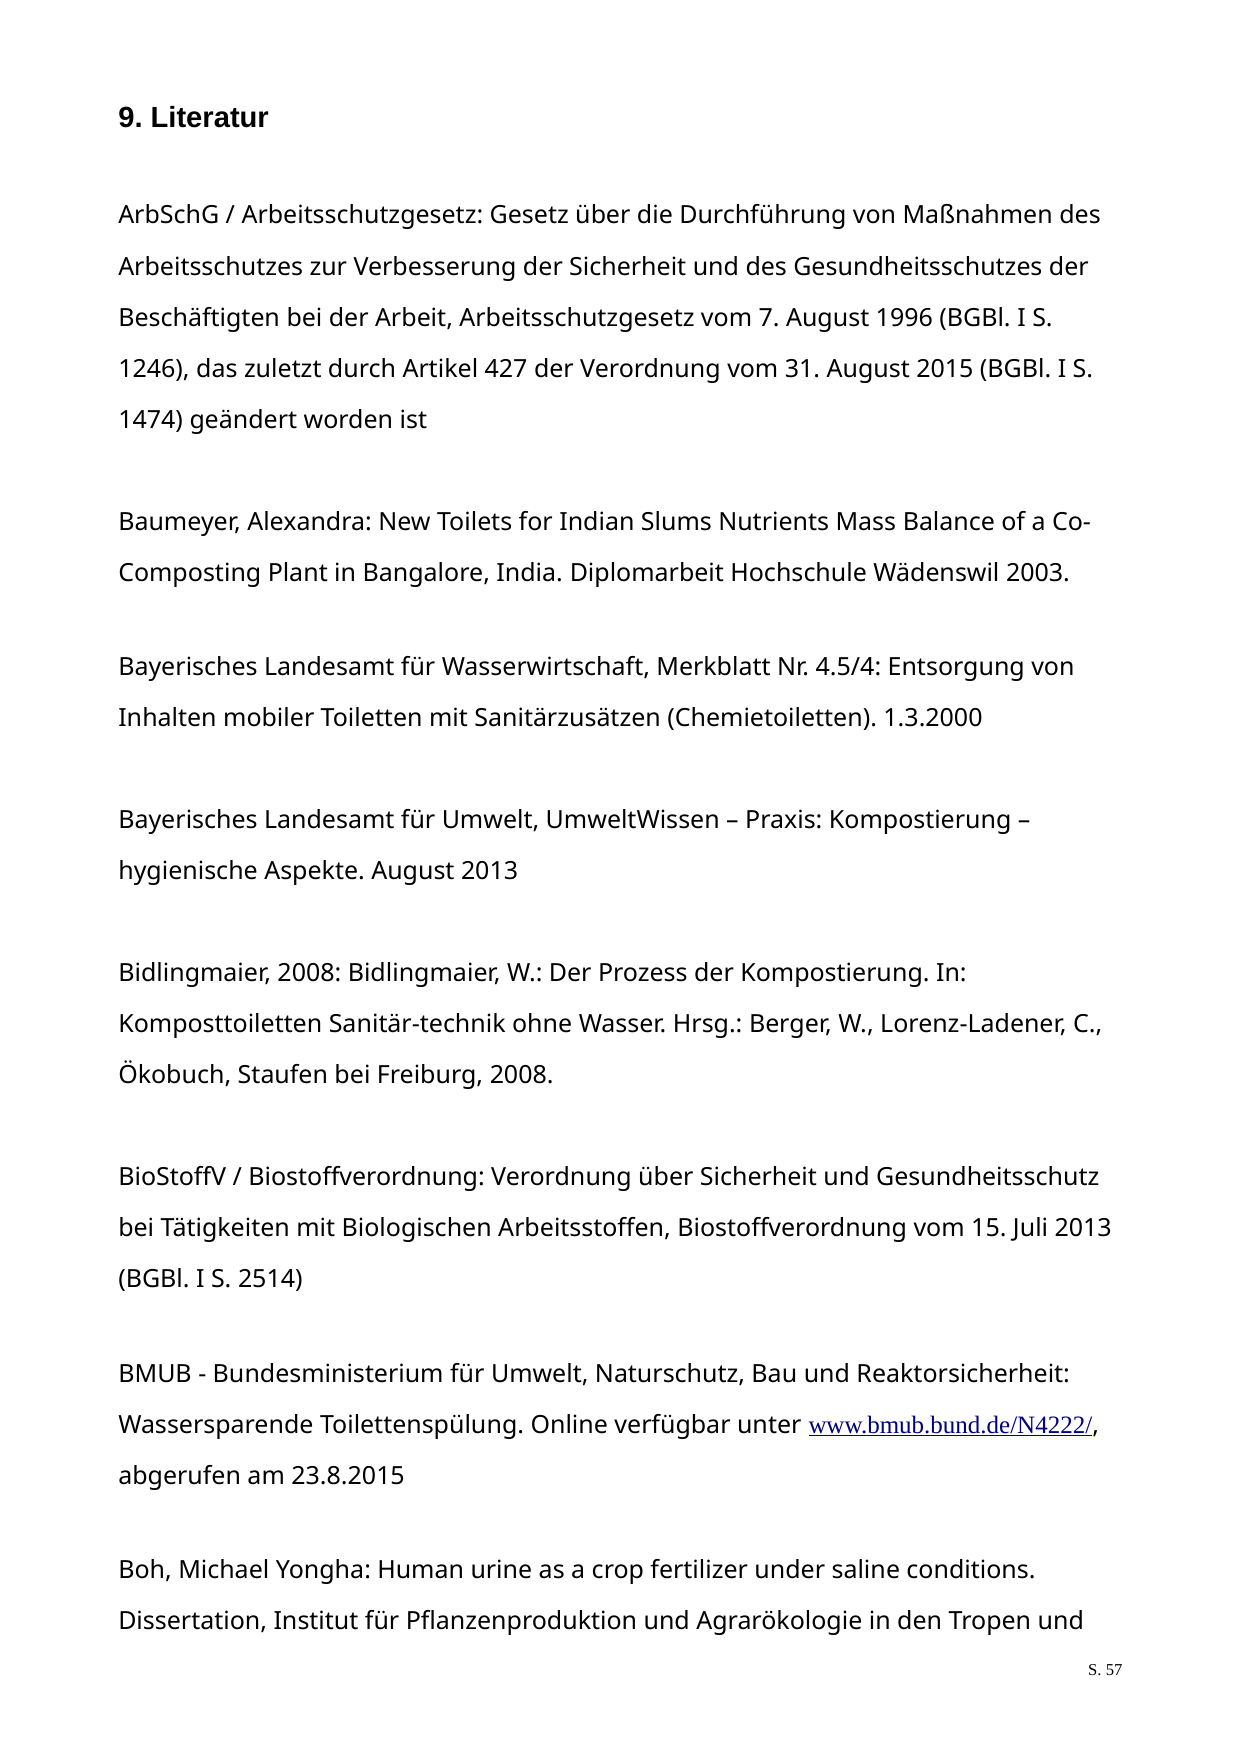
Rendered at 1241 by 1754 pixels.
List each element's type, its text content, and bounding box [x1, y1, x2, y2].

text Bayerisches Landesamt für Umwelt, UmweltWissen – Praxis: Kompostierung – hygienische Aspekte. August 2013 [118, 802, 1122, 887]
text BioStoffV / Biostoffverordnung: Verordnung über Sicherheit und Gesundheitsschutz bei Tätigkeiten mit Biologischen Arbeitsstoffen, Biostoffverordnung vom 15. Juli 2013 (BGBl. I S. 2514) [118, 1159, 1122, 1295]
text ArbSchG / Arbeitsschutzgesetz: Gesetz über die Durchführung von Maßnahmen des Arbeitsschutzes zur Verbesserung der Sicherheit und des Gesundheitsschutzes der Beschäftigten bei der Arbeit, Arbeitsschutzgesetz vom 7. August 1996 (BGBl. I S. 1246), das zuletzt durch Artikel 427 der Verordnung vom 31. August 2015 (BGBl. I S. 1474) geändert worden ist [118, 197, 1122, 435]
subtitle 9. Literatur [118, 100, 1122, 133]
text Bayerisches Landesamt für Wasserwirtschaft, Merkblatt Nr. 4.5/4: Entsorgung von Inhalten mobiler Toiletten mit Sanitärzusätzen (Chemietoiletten). 1.3.2000 [118, 648, 1122, 734]
text Bidlingmaier, 2008: Bidlingmaier, W.: Der Prozess der Kompostierung. In: Komposttoiletten Sanitär-technik ohne Wasser. Hrsg.: Berger, W., Lorenz-Ladener, C., Ökobuch, Staufen bei Freiburg, 2008. [118, 955, 1122, 1091]
text BMUB - Bundesministerium für Umwelt, Naturschutz, Bau und Reaktorsicherheit: Wassersparende Toilettenspülung. Online verfügbar unter www.bmub.bund.de/N4222/, abgerufen am 23.8.2015 [118, 1355, 1122, 1491]
text Boh, Michael Yongha: Human urine as a crop fertilizer under saline conditions. Dissertation, Institut für Pflanzenproduktion und Agrarökologie in den Tropen und [118, 1551, 1122, 1637]
text Baumeyer, Alexandra: New Toilets for Indian Slums Nutrients Mass Balance of a Co-Composting Plant in Bangalore, India. Diplomarbeit Hochschule Wädenswil 2003. [118, 503, 1122, 588]
